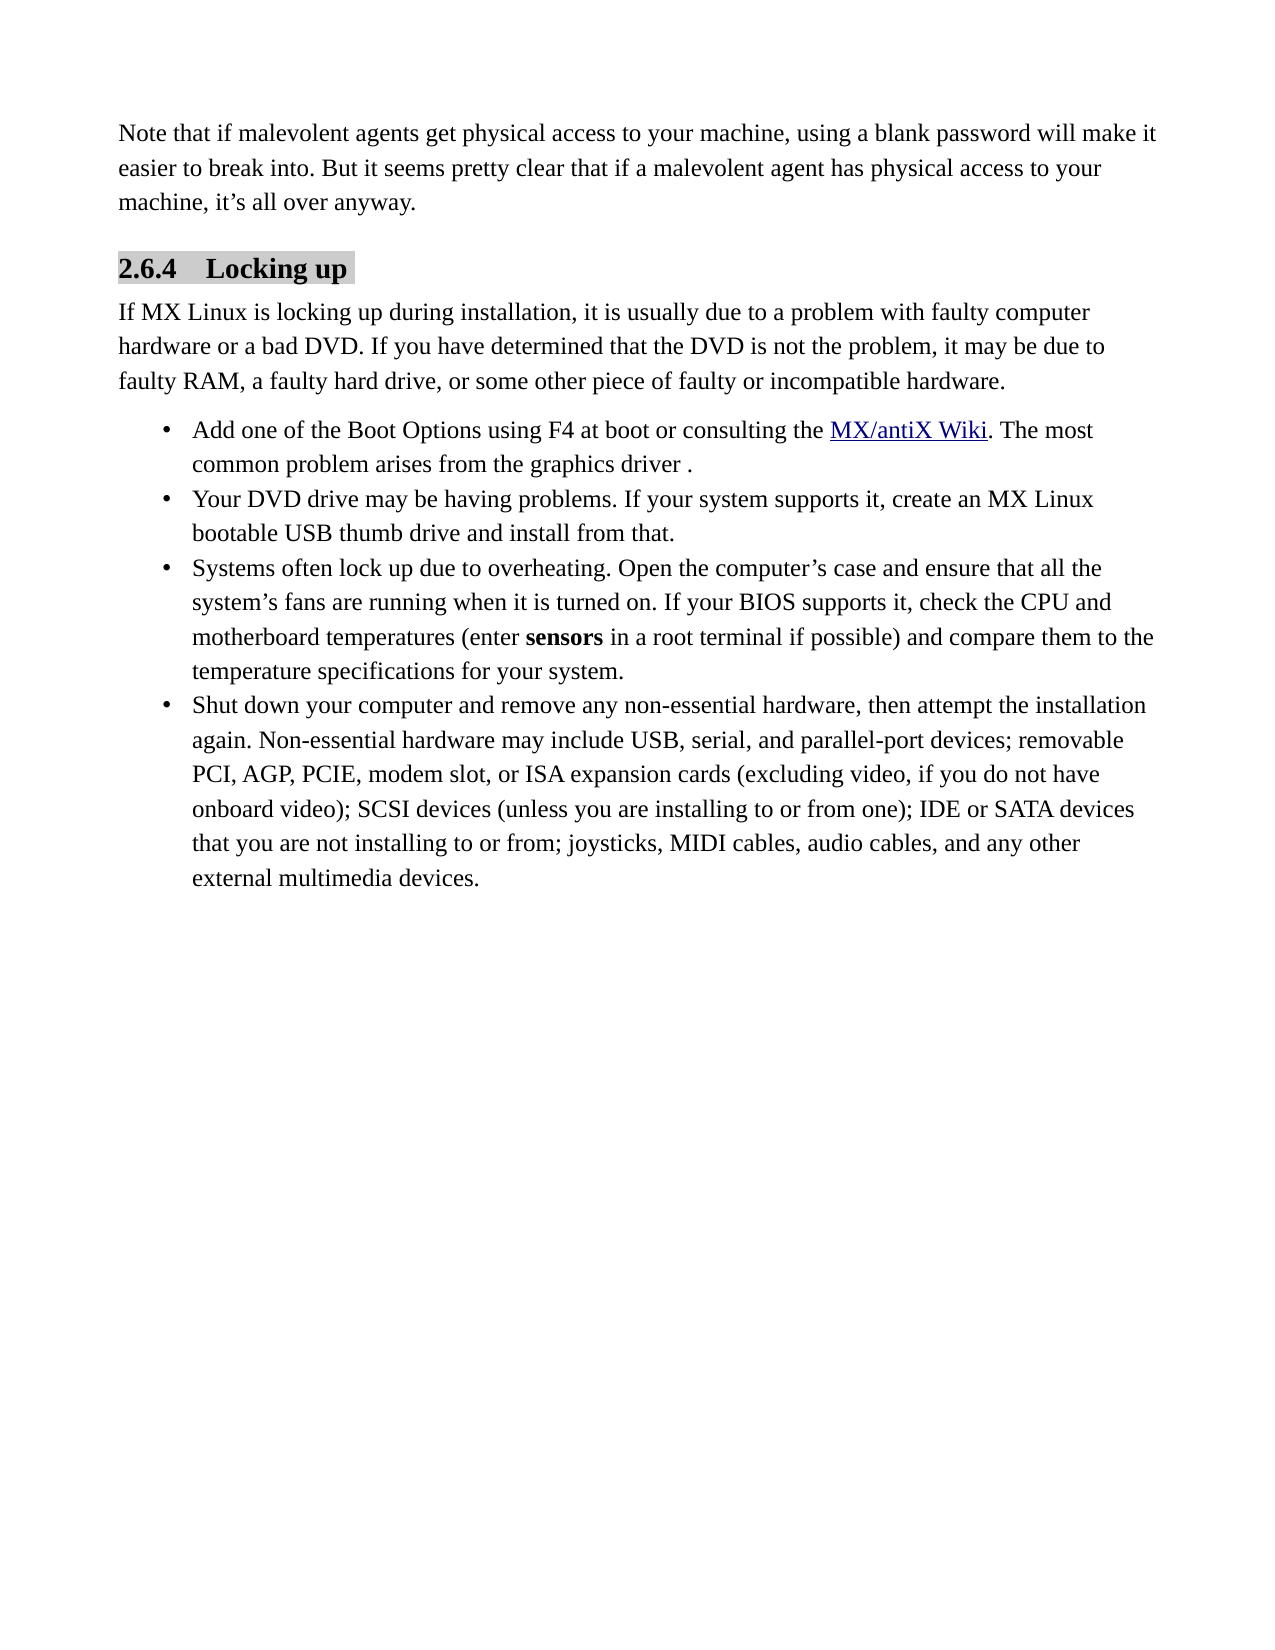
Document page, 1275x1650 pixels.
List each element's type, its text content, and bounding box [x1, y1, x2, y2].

list Systems often lock up due to overheating. Open the computer’s case and ensure that all the system’s fans are running when it is turned on. If your BIOS supports it, check the CPU and motherboard temperatures (enter sensors in a root terminal if possible) and compare them to the temperature specifications for your system. [162, 553, 1157, 685]
text If MX Linux is locking up during installation, it is usually due to a problem with faulty computer hardware or a bad DVD. If you have determined that the DVD is not the problem, it may be due to faulty RAM, a faulty hard drive, or some other piece of faulty or incompatible hardware. [118, 297, 1157, 394]
text Note that if malevolent agents get physical access to your machine, using a blank password will make it easier to break into. But it seems pretty clear that if a malevolent agent has physical access to your machine, it’s all over anyway. [118, 118, 1157, 216]
subtitle 2.6.4 Locking up [355, 251, 1157, 284]
list Shut down your computer and remove any non-essential hardware, then attempt the installation again. Non-essential hardware may include USB, serial, and parallel-port devices; removable PCI, AGP, PCIE, modem slot, or ISA expansion cards (excluding video, if you do not have onboard video); SCSI devices (unless you are installing to or from one); IDE or SATA devices that you are not installing to or from; joysticks, MIDI cables, audio cables, and any other external multimedia devices. [162, 691, 1157, 892]
list Your DVD drive may be having problems. If your system supports it, create an MX Linux bootable USB thumb drive and install from that. [162, 484, 1157, 547]
list Add one of the Boot Options using F4 at boot or consulting the MX/antiX Wiki. The most common problem arises from the graphics driver . [162, 415, 1157, 478]
